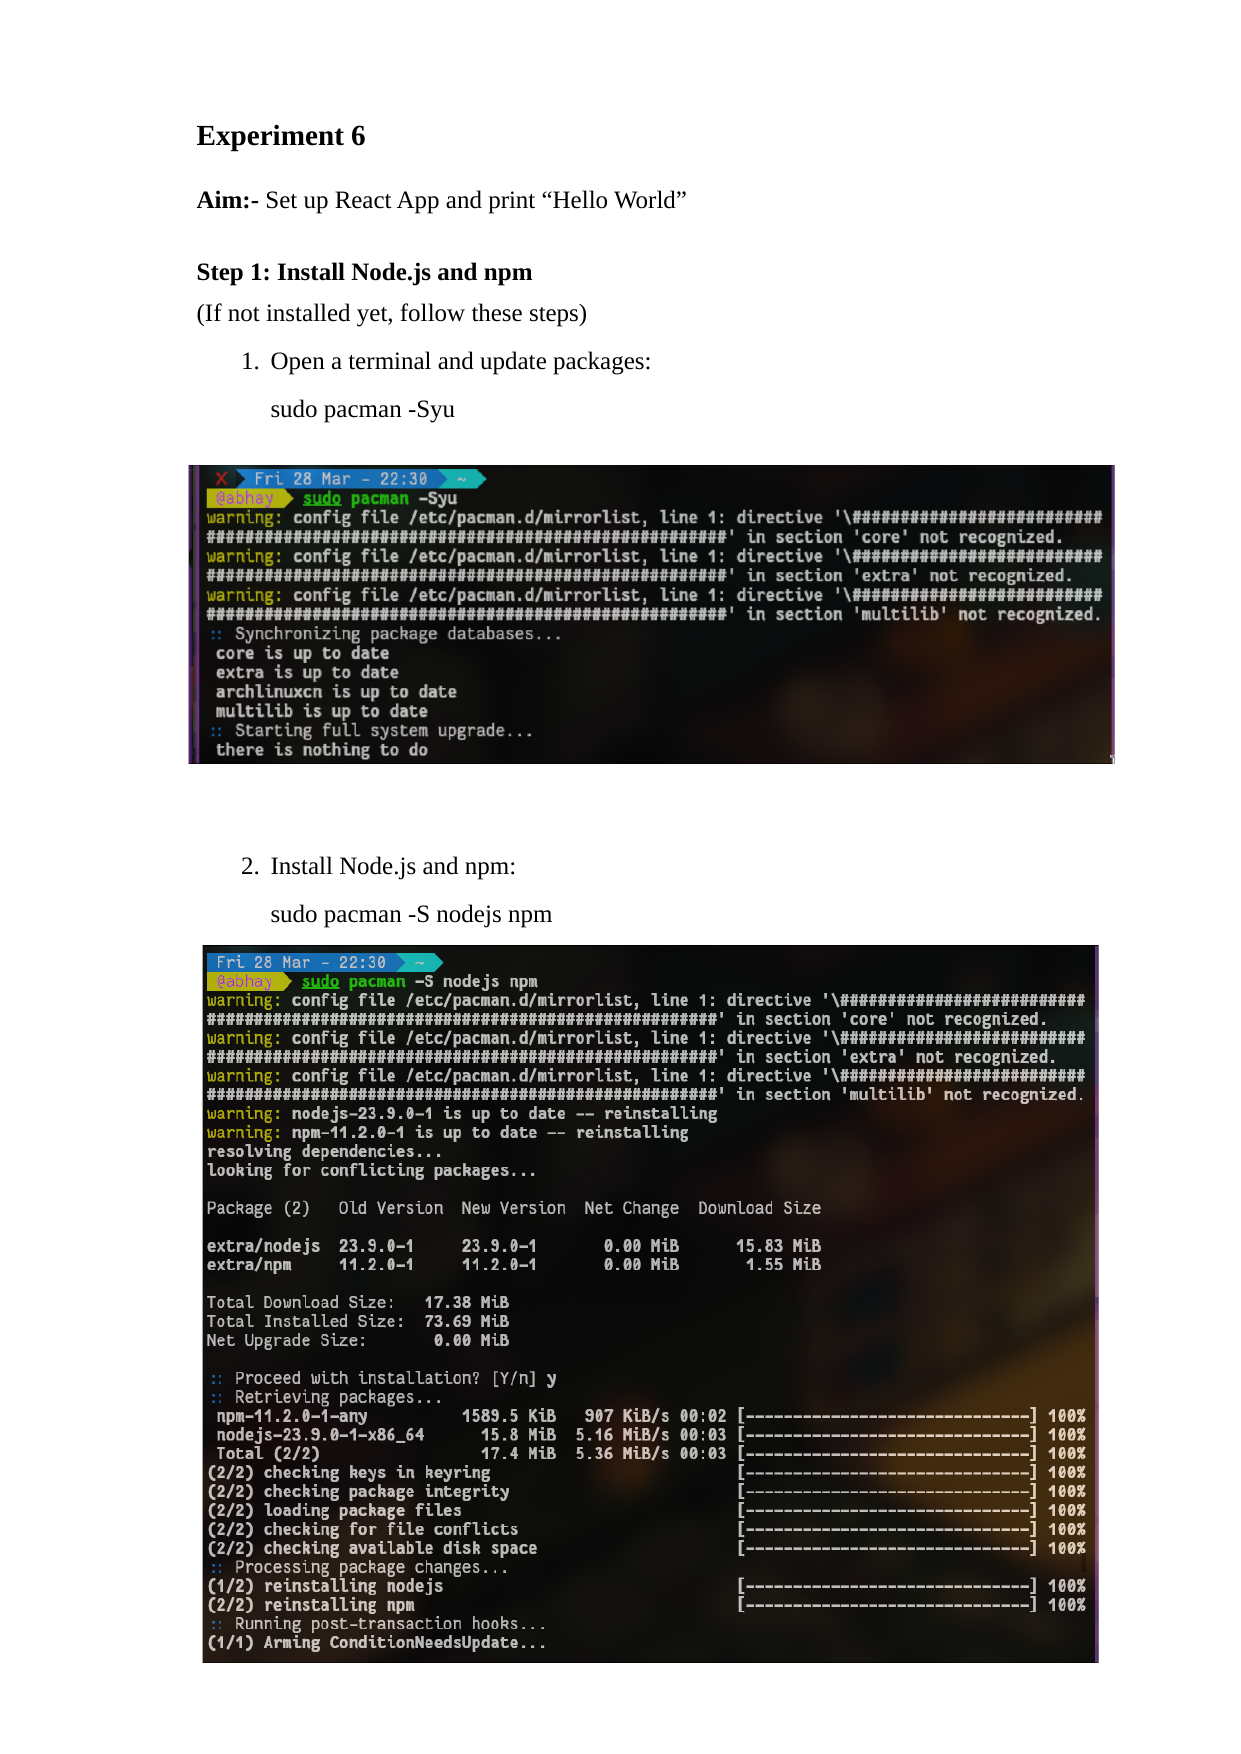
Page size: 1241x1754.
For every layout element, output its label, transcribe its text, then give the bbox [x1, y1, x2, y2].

text Aim:- Set up React App and print “Hello World” [196, 185, 1122, 214]
text (If not installed yet, follow these steps) [196, 298, 1122, 327]
picture [188, 465, 1115, 764]
picture [202, 945, 1099, 1663]
subtitle Step 1: Install Node.js and npm [196, 257, 1122, 286]
list sudo pacman -Syu [241, 394, 1122, 422]
list Open a terminal and update packages: [241, 346, 1122, 375]
list Install Node.js and npm: [241, 851, 1122, 880]
list sudo pacman -S nodejs npm [241, 899, 1122, 927]
text Experiment 6 [196, 118, 1122, 152]
